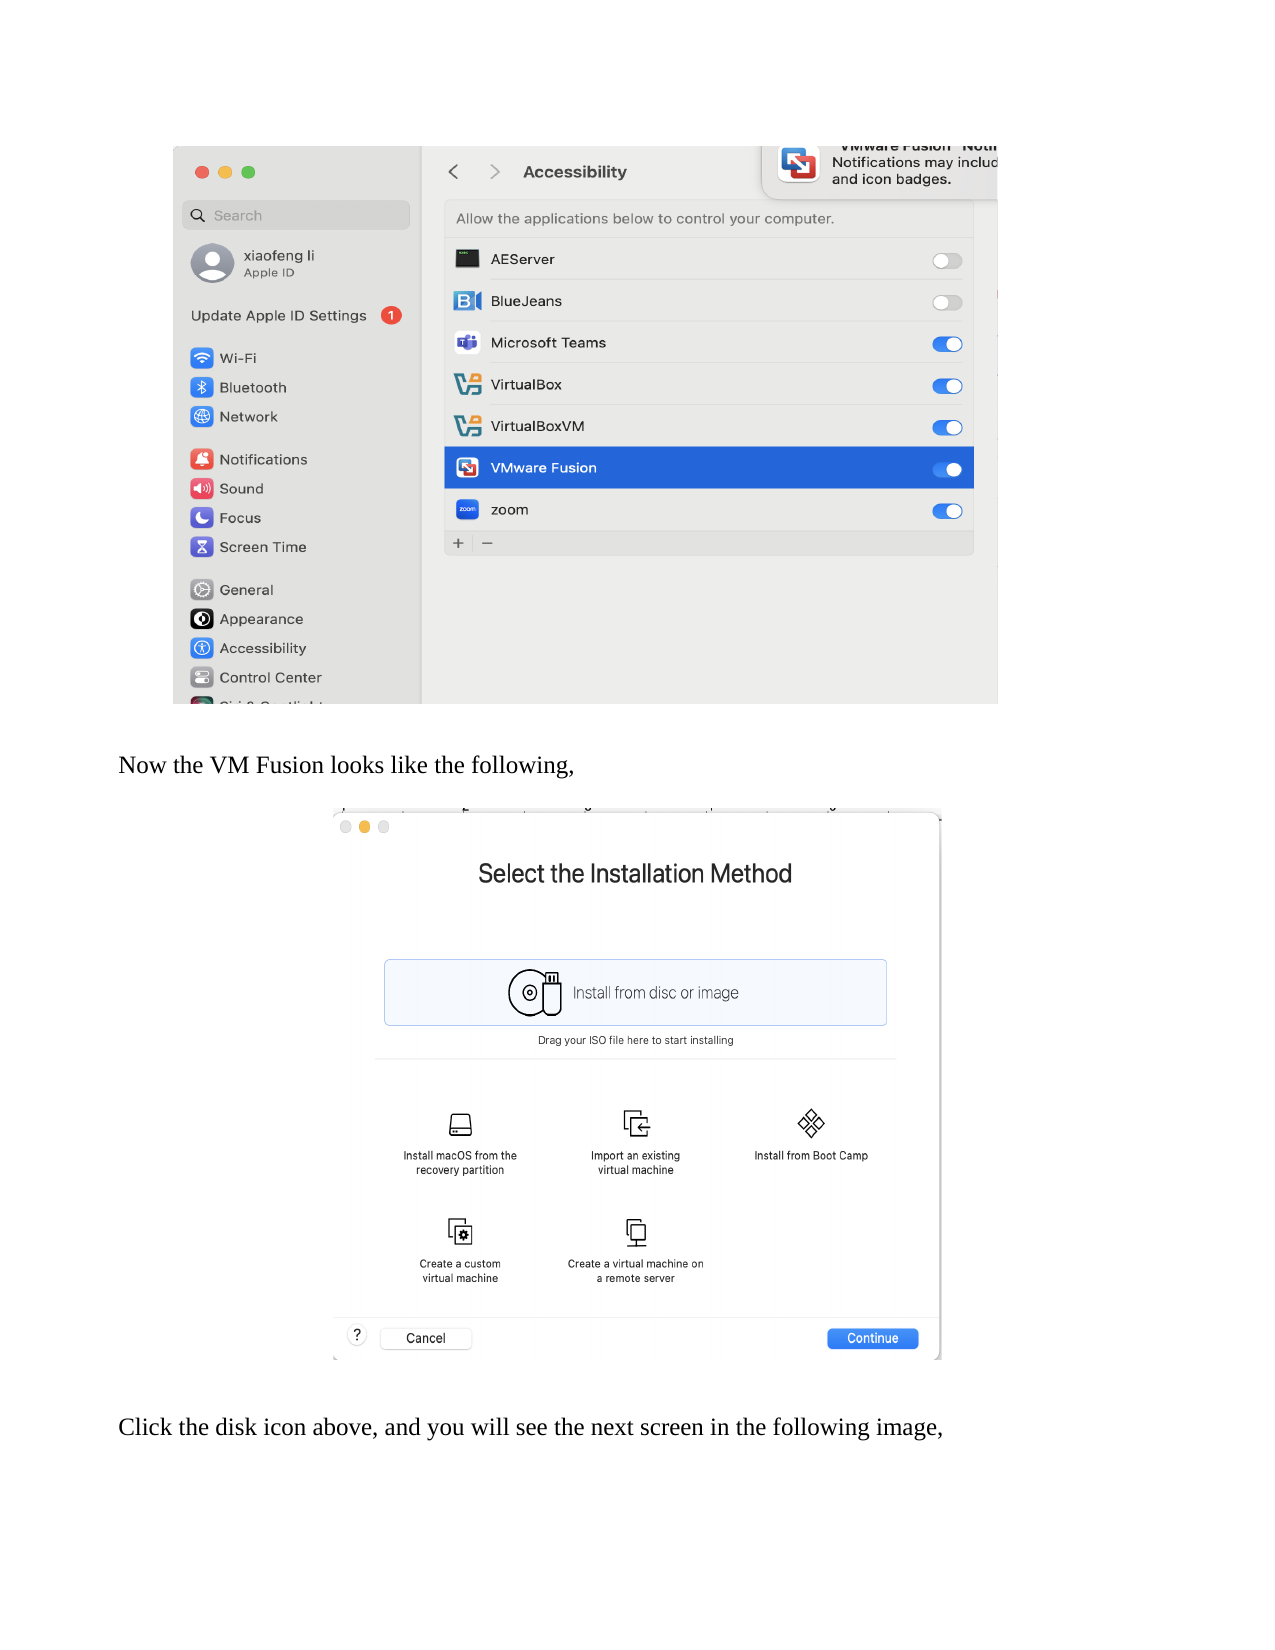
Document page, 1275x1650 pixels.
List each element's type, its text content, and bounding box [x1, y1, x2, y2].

text Now the VM Fusion looks like the following, [118, 751, 1157, 779]
text Click the disk icon above, and you will see the next screen in the following image, [118, 1412, 1157, 1441]
picture [173, 146, 998, 704]
picture [333, 808, 942, 1360]
